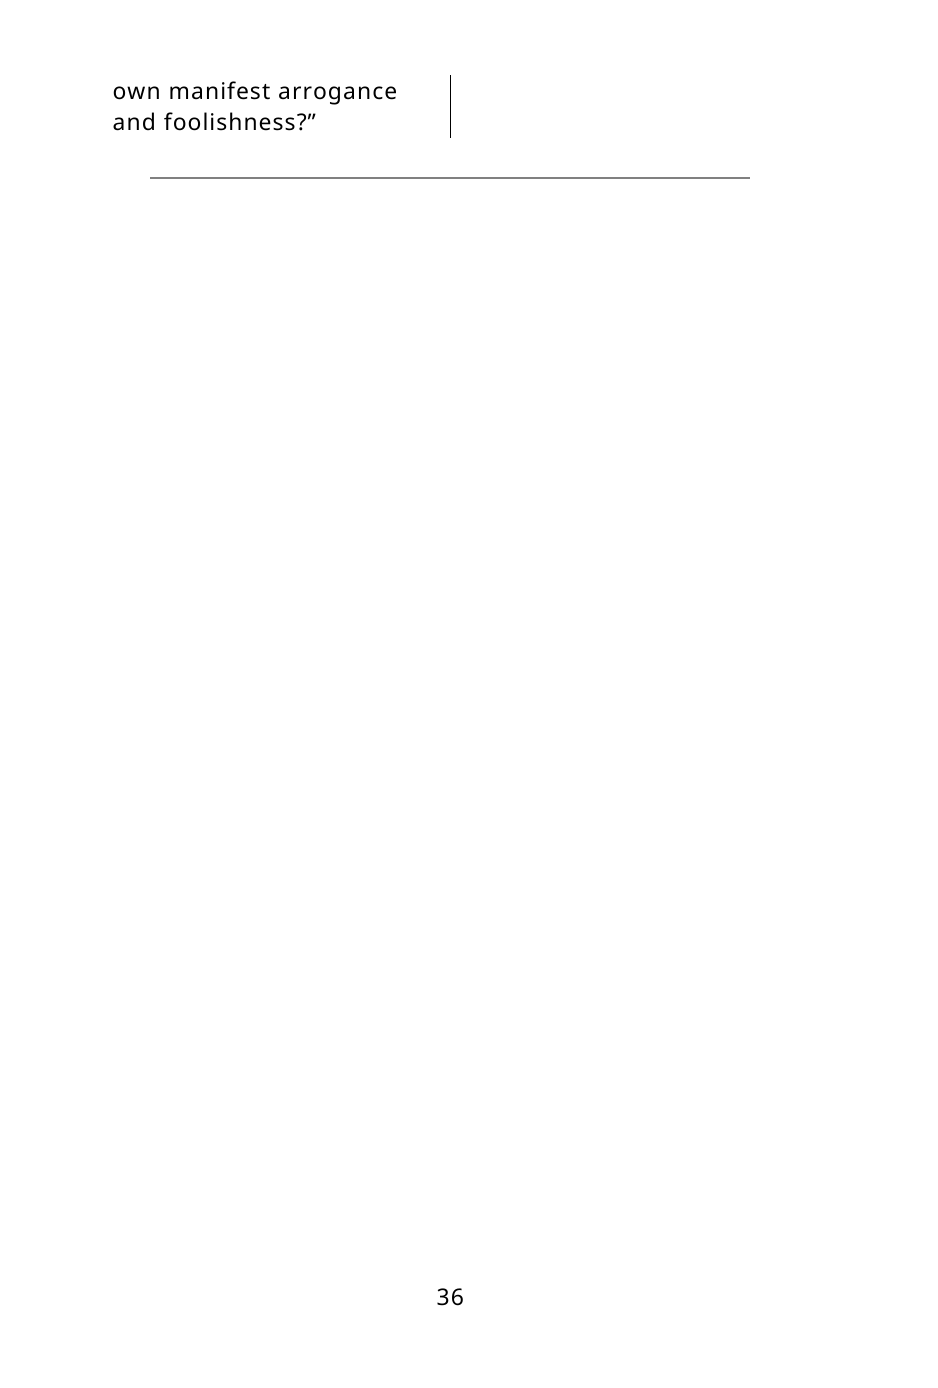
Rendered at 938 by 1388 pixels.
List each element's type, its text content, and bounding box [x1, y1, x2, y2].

text own manifest arrogance and foolishness?” [112, 75, 397, 137]
